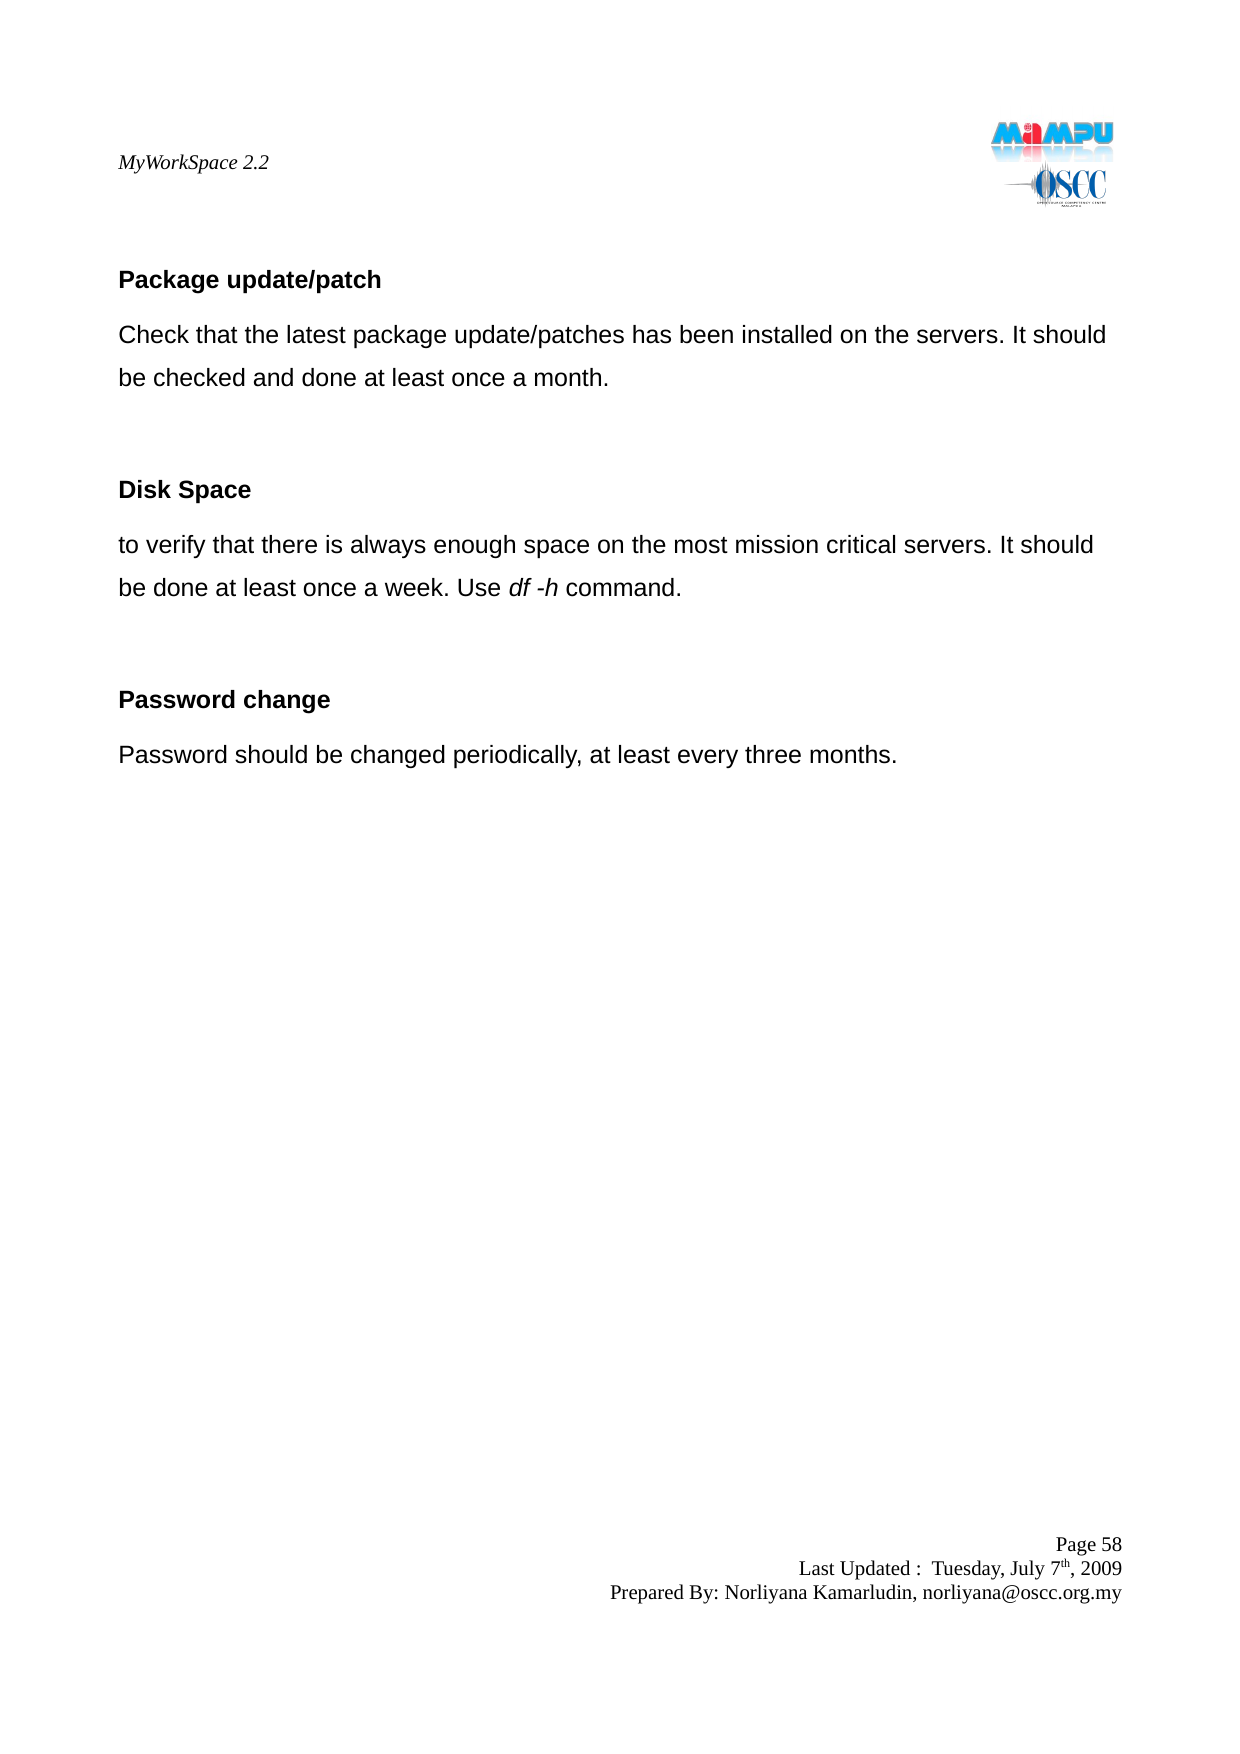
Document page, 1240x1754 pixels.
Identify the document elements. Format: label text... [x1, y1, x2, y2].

picture [991, 106, 1114, 208]
text Disk Space [118, 474, 1122, 503]
text to verify that there is always enough space on the most mission critical servers. It should be done at least once a week. Use df -h command. [118, 530, 1122, 602]
text Password should be changed periodically, at least every three months. [118, 740, 1122, 769]
text Package update/patch [118, 264, 1122, 293]
text Check that the latest package update/patches has been installed on the servers. It should be checked and done at least once a month. [118, 320, 1122, 392]
text Password change [118, 684, 1122, 713]
